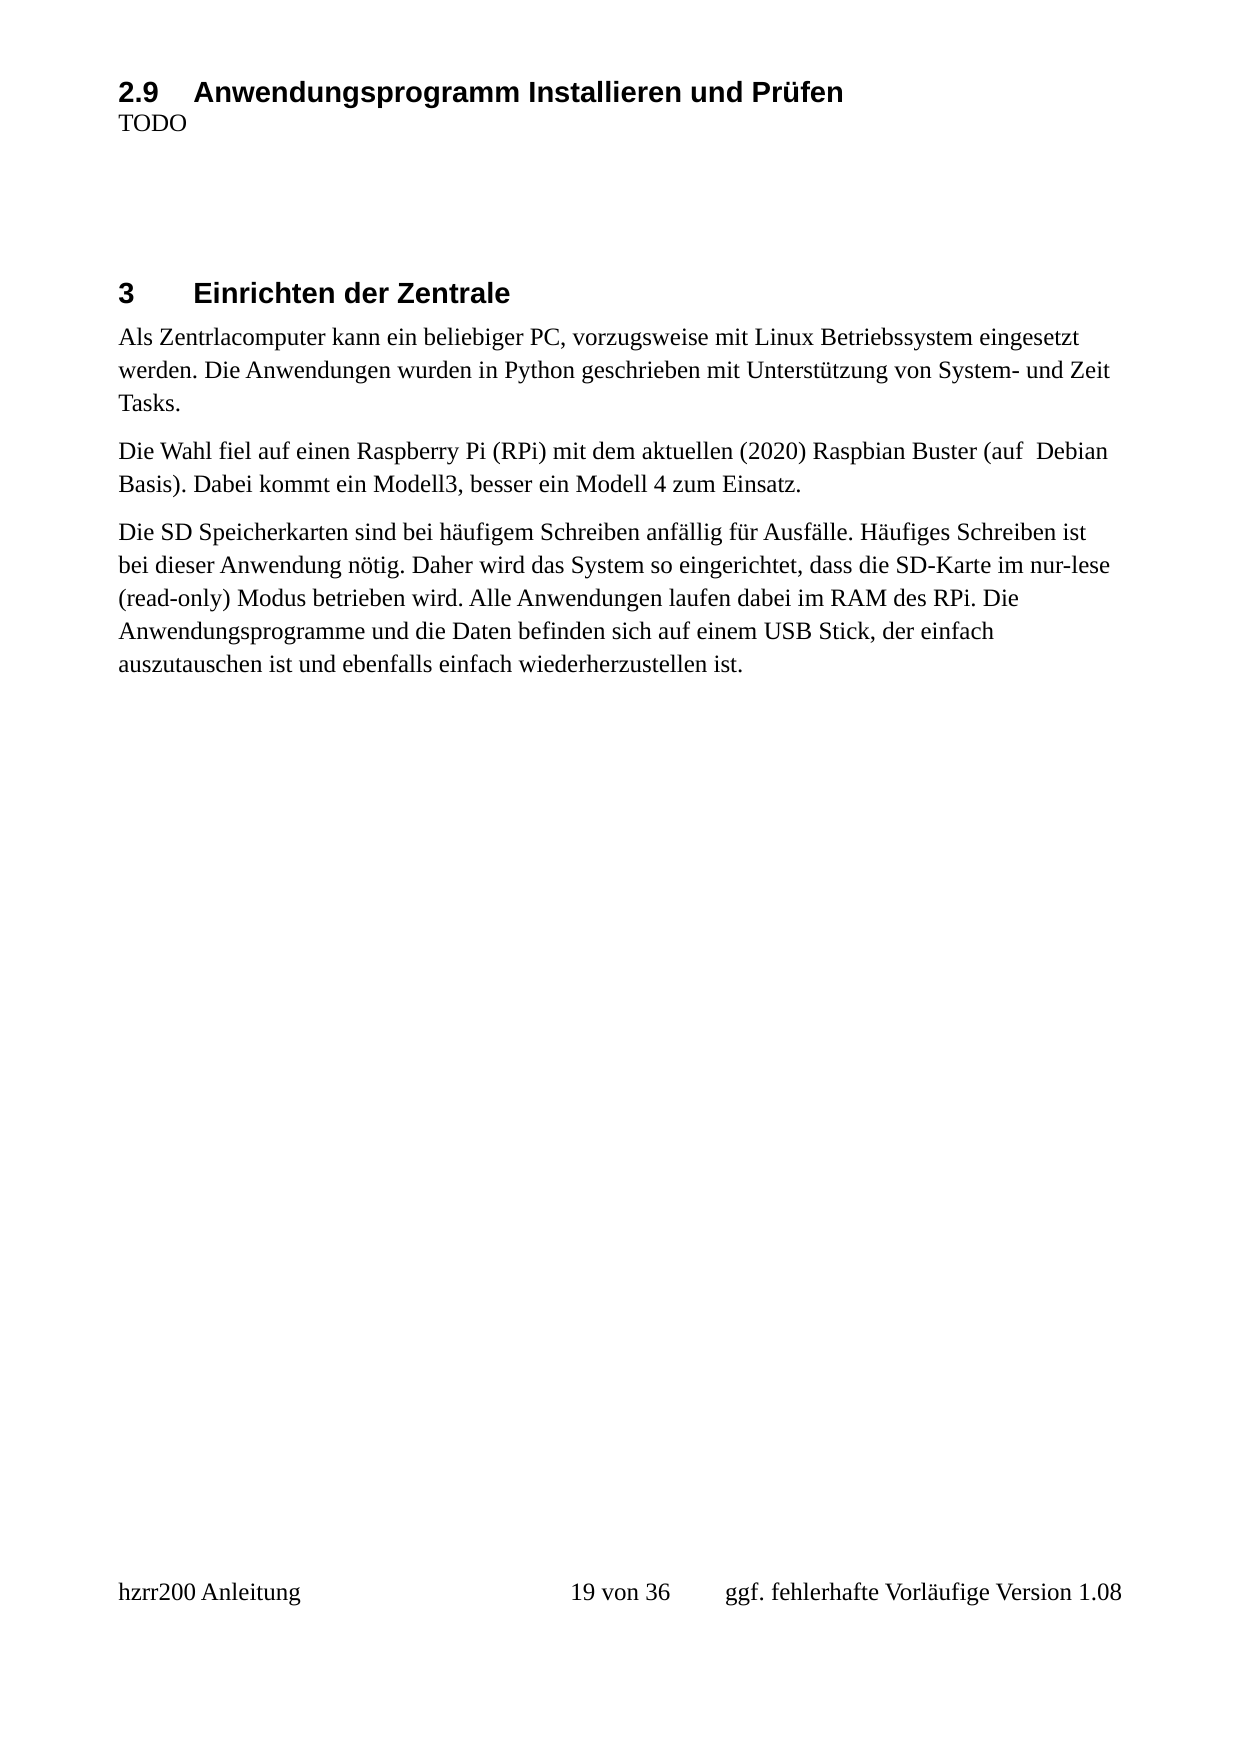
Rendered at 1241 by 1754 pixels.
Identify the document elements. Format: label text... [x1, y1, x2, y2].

subtitle Anwendungsprogramm Installieren und Prüfen [118, 75, 1122, 108]
text TODO [118, 108, 1122, 137]
text Die SD Speicherkarten sind bei häufigem Schreiben anfällig für Ausfälle. Häufiges Schreiben ist bei dieser Anwendung nötig. Daher wird das System so eingerichtet, dass die SD-Karte im nur-lese (read-only) Modus betrieben wird. Alle Anwendungen laufen dabei im RAM des RPi. Die Anwendungsprogramme und die Daten befinden sich auf einem USB Stick, der einfach auszutauschen ist und ebenfalls einfach wiederherzustellen ist. [118, 517, 1122, 677]
text Die Wahl fiel auf einen Raspberry Pi (RPi) mit dem aktuellen (2020) Raspbian Buster (auf Debian Basis). Dabei kommt ein Modell3, besser ein Modell 4 zum Einsatz. [118, 436, 1122, 498]
text Als Zentrlacomputer kann ein beliebiger PC, vorzugsweise mit Linux Betriebssystem eingesetzt werden. Die Anwendungen wurden in Python geschrieben mit Unterstützung von System- und Zeit Tasks. [118, 322, 1122, 417]
subtitle Einrichten der Zentrale [118, 276, 1122, 310]
